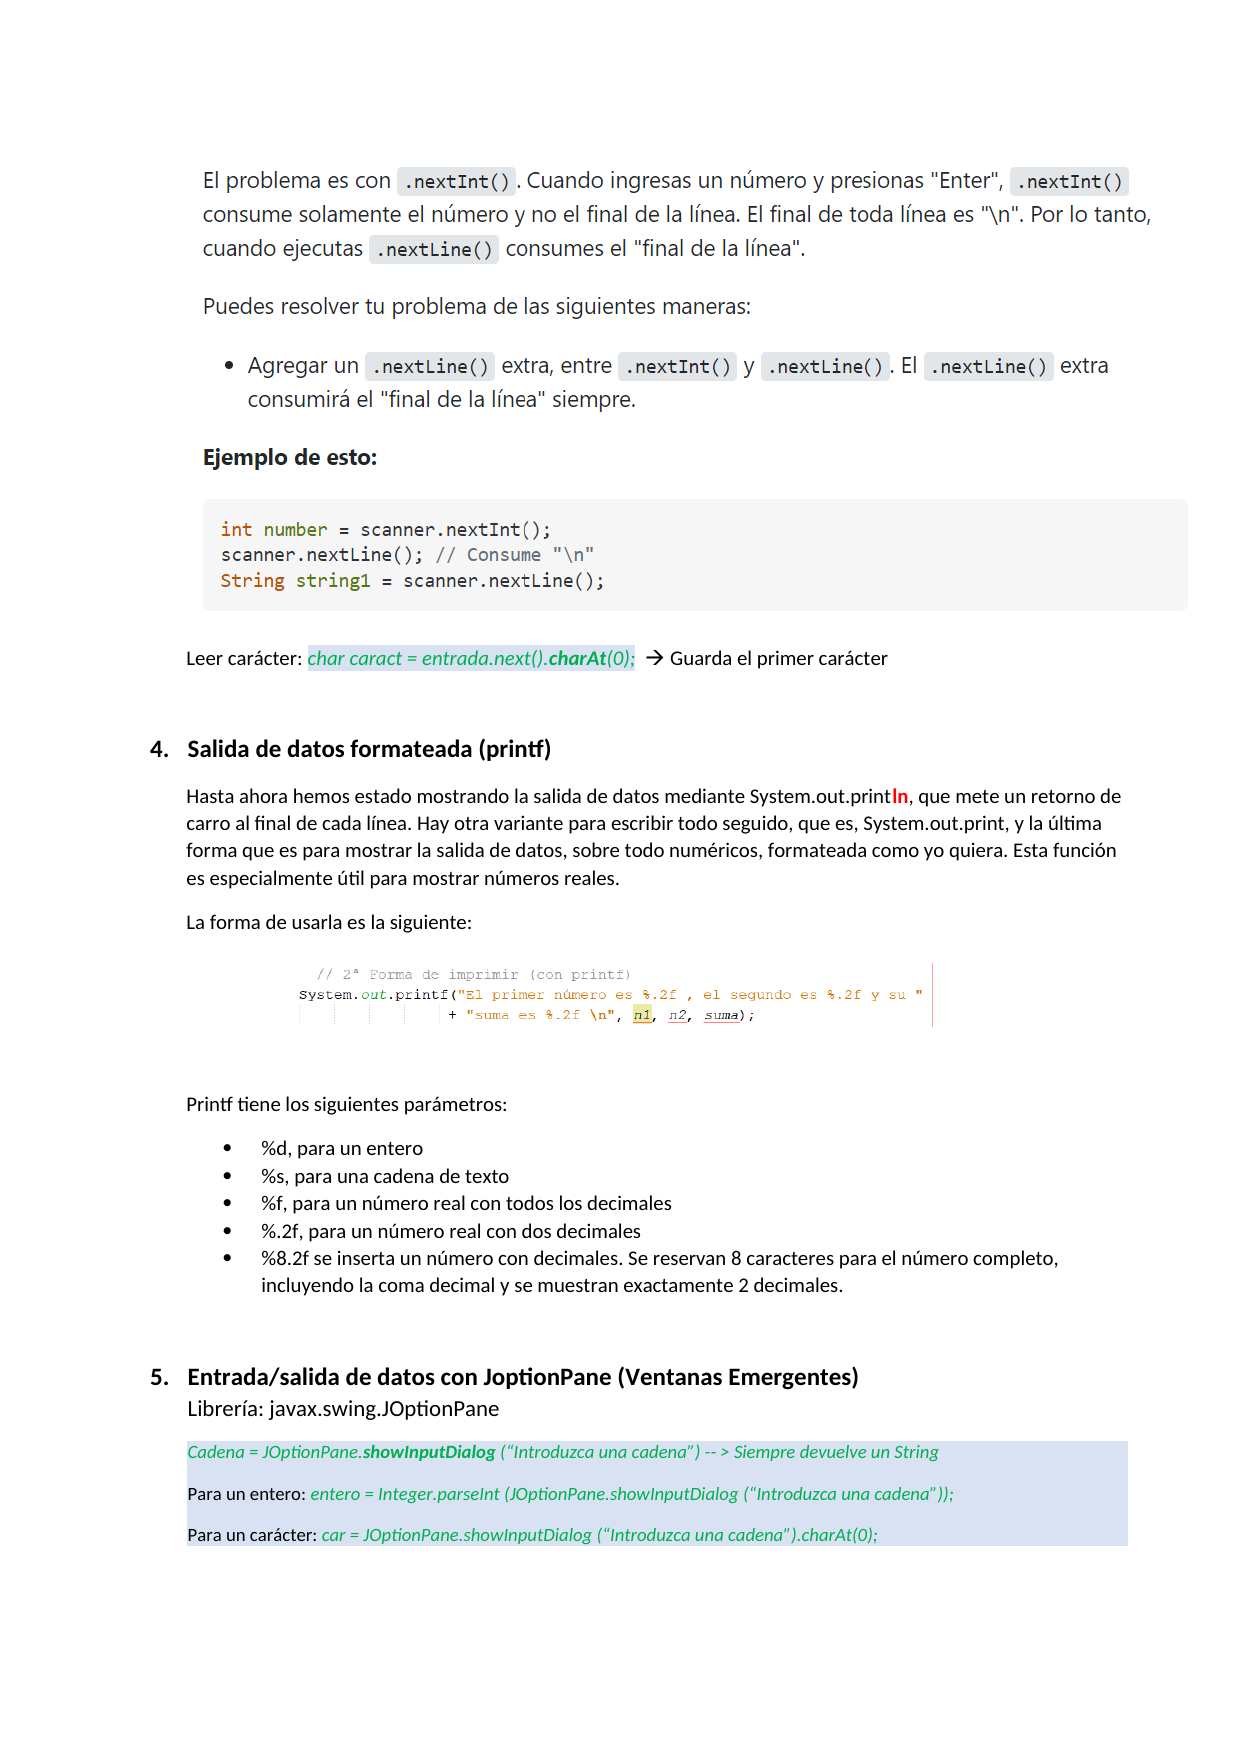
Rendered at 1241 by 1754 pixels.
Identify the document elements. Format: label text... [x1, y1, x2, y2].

list %f, para un número real con todos los decimales [224, 1190, 1128, 1216]
list Salida de datos formateada (printf) [150, 733, 1128, 764]
text Para un carácter: car = JOptionPane.showInputDialog (“Introduzca una cadena”).charAt(0); [187, 1523, 1128, 1546]
text Cadena = JOptionPane.showInputDialog (“Introduzca una cadena”) -- > Siempre devuelve un String [187, 1441, 1128, 1463]
text Leer carácter: char caract = entrada.next().charAt(0);  Guarda el primer carácter [186, 645, 1128, 671]
picture [291, 963, 935, 1027]
text Para un entero: entero = Integer.parseInt (JOptionPane.showInputDialog (“Introduzca una cadena”)); [187, 1482, 1128, 1505]
list Entrada/salida de datos con JoptionPane (Ventanas Emergentes) [150, 1361, 1128, 1391]
text La forma de usarla es la siguiente: [186, 909, 1128, 934]
text Printf tiene los siguientes parámetros: [186, 1092, 1128, 1117]
list %.2f, para un número real con dos decimales [224, 1218, 1128, 1243]
picture [186, 150, 1202, 627]
text Hasta ahora hemos estado mostrando la salida de datos mediante System.out.println, que mete un retorno de carro al final de cada línea. Hay otra variante para escribir todo seguido, que es, System.out.print, y la última forma que es para mostrar la salida de datos, sobre todo numéricos, formateada como yo quiera. Esta función es especialmente útil para mostrar números reales. [186, 783, 1128, 890]
list %d, para un entero [224, 1136, 1128, 1161]
list %s, para una cadena de texto [224, 1163, 1128, 1188]
list %8.2f se inserta un número con decimales. Se reservan 8 caracteres para el número completo, incluyendo la coma decimal y se muestran exactamente 2 decimales. [224, 1245, 1128, 1298]
list Librería: javax.swing.JOptionPane [187, 1394, 1128, 1422]
